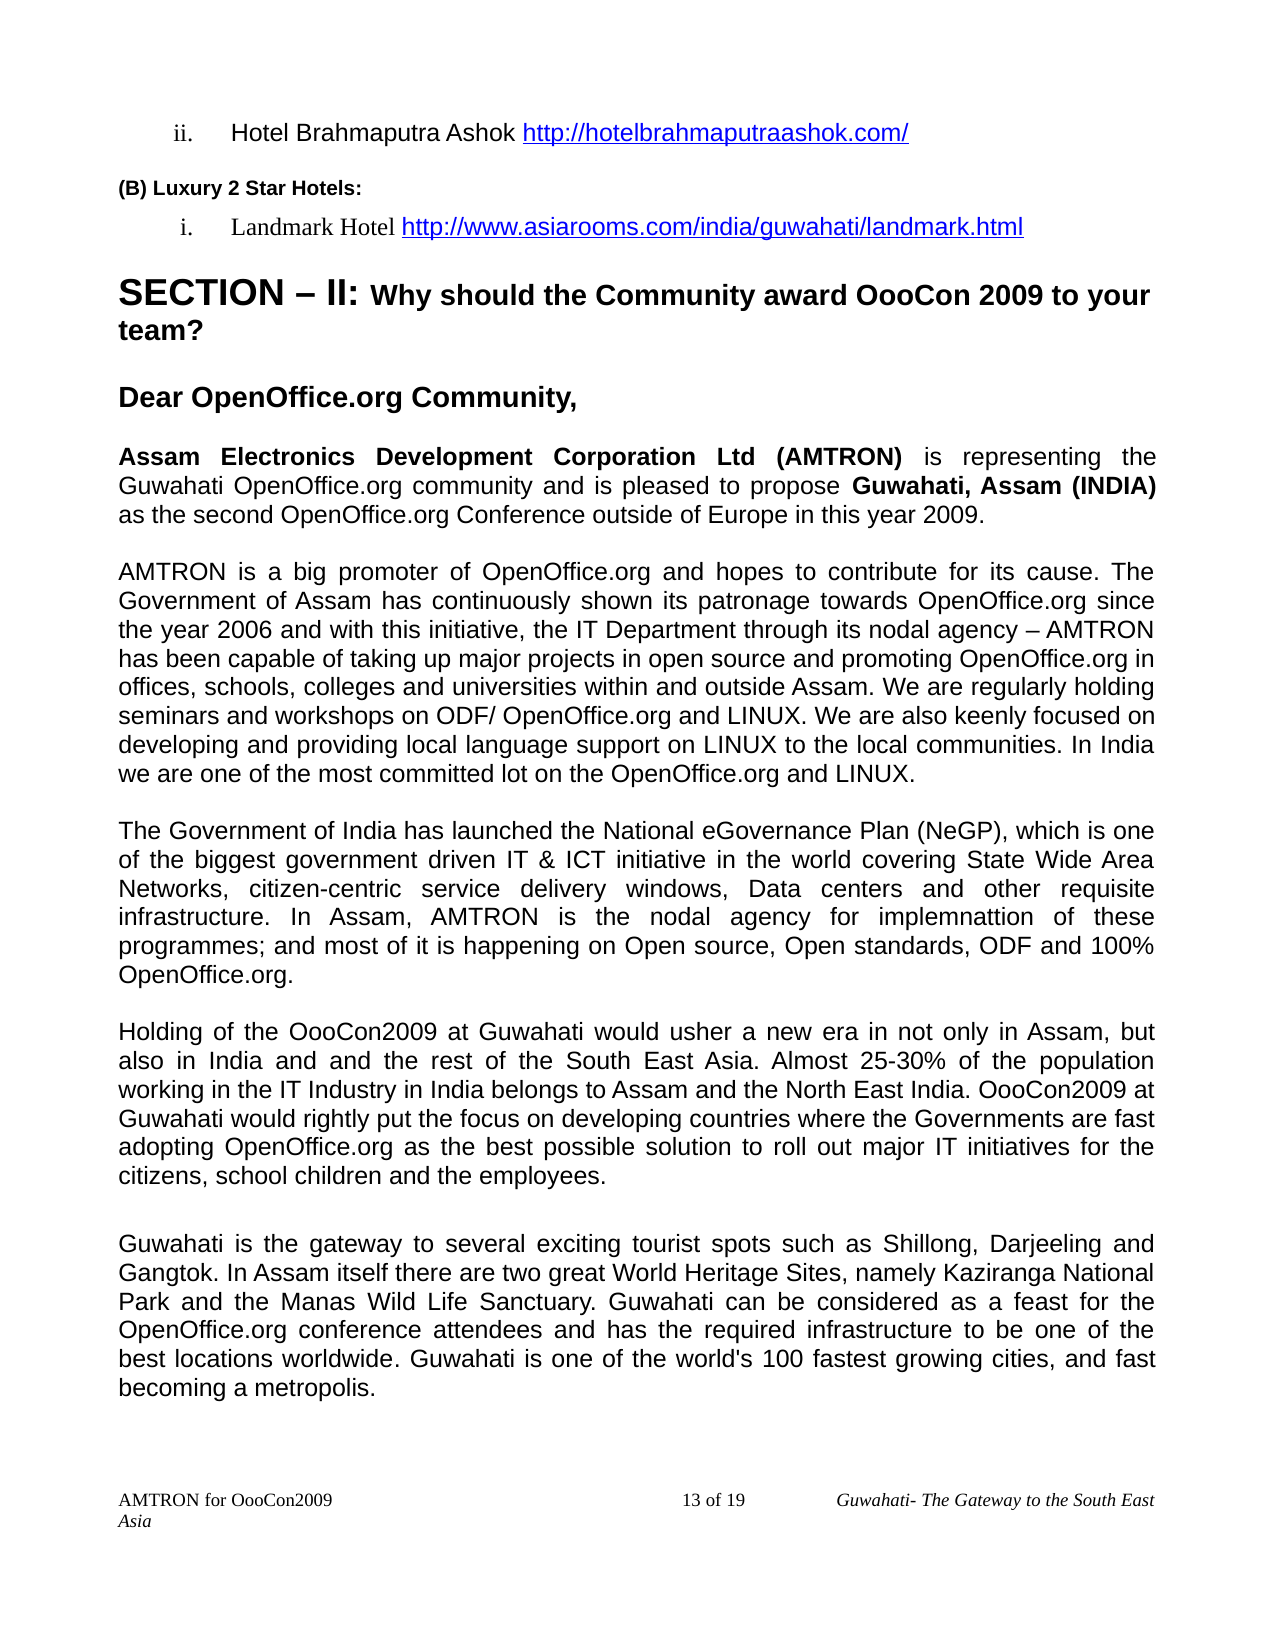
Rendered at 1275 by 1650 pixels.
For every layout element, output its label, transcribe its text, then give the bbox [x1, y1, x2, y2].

list Landmark Hotel http://www.asiarooms.com/india/guwahati/landmark.html [118, 212, 1157, 241]
text Holding of the OooCon2009 at Guwahati would usher a new era in not only in Assam, but also in India and and the rest of the South East Asia. Almost 25-30% of the population working in the IT Industry in India belongs to Assam and the North East India. OooCon2009 at Guwahati would rightly put the focus on developing countries where the Governments are fast adopting OpenOffice.org as the best possible solution to roll out major IT initiatives for the citizens, school children and the employees. [118, 1017, 1157, 1190]
text Dear OpenOffice.org Community, [118, 380, 1157, 413]
text SECTION – II: Why should the Community award OooCon 2009 to your team? [118, 270, 1157, 346]
text (B) Luxury 2 Star Hotels: [118, 176, 1157, 200]
list Hotel Brahmaputra Ashok http://hotelbrahmaputraashok.com/ [118, 118, 1157, 147]
text Guwahati is the gateway to several exciting tourist spots such as Shillong, Darjeeling and Gangtok. In Assam itself there are two great World Heritage Sites, namely Kaziranga National Park and the Manas Wild Life Sanctuary. Guwahati can be considered as a feast for the OpenOffice.org conference attendees and has the required infrastructure to be one of the best locations worldwide. Guwahati is one of the world's 100 fastest growing cities, and fast becoming a metropolis. [118, 1229, 1157, 1402]
text The Government of India has launched the National eGovernance Plan (NeGP), which is one of the biggest government driven IT & ICT initiative in the world covering State Wide Area Networks, citizen-centric service delivery windows, Data centers and other requisite infrastructure. In Assam, AMTRON is the nodal agency for implemnattion of these programmes; and most of it is happening on Open source, Open standards, ODF and 100% OpenOffice.org. [118, 816, 1157, 988]
text AMTRON is a big promoter of OpenOffice.org and hopes to contribute for its cause. The Government of Assam has continuously shown its patronage towards OpenOffice.org since the year 2006 and with this initiative, the IT Department through its nodal agency – AMTRON has been capable of taking up major projects in open source and promoting OpenOffice.org in offices, schools, colleges and universities within and outside Assam. We are regularly holding seminars and workshops on ODF/ OpenOffice.org and LINUX. We are also keenly focused on developing and providing local language support on LINUX to the local communities. In India we are one of the most committed lot on the OpenOffice.org and LINUX. [118, 557, 1157, 787]
text Assam Electronics Development Corporation Ltd (AMTRON) is representing the Guwahati OpenOffice.org community and is pleased to propose Guwahati, Assam (INDIA) as the second OpenOffice.org Conference outside of Europe in this year 2009. [118, 442, 1157, 528]
